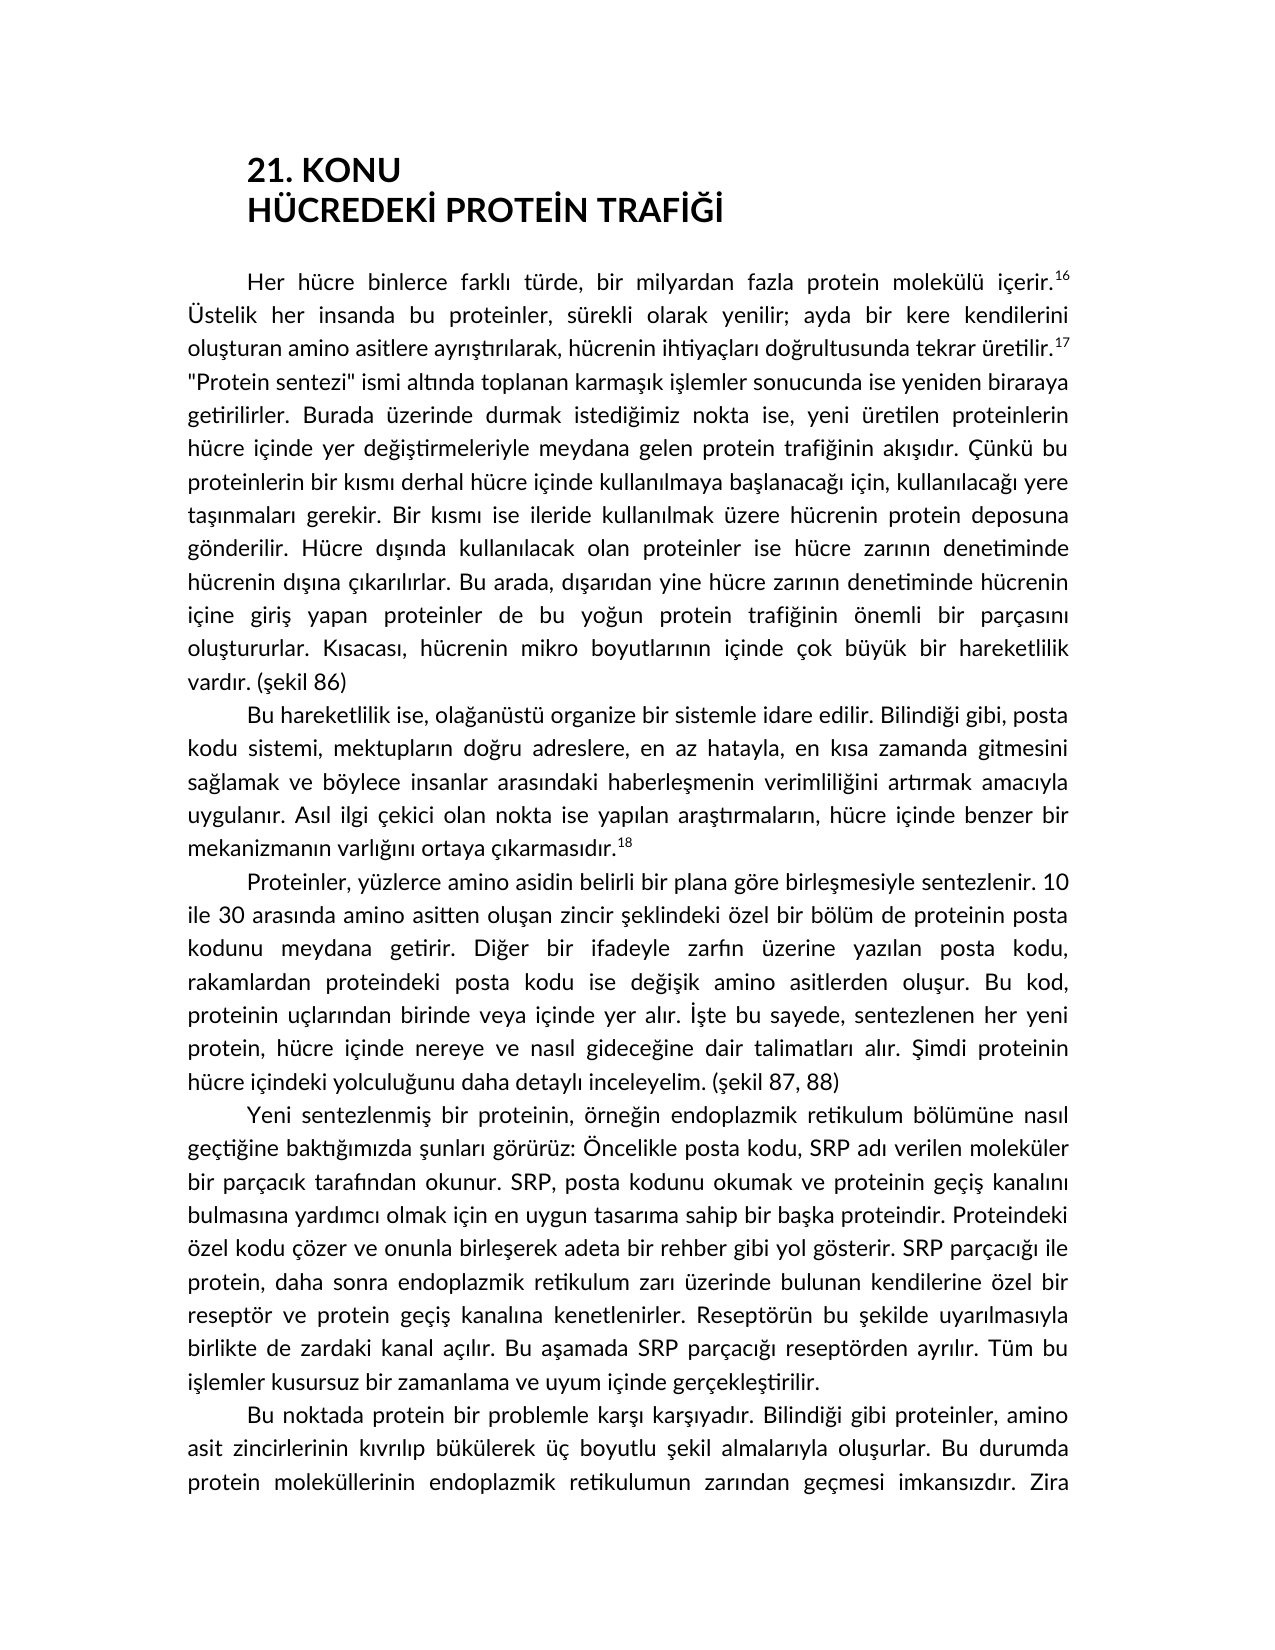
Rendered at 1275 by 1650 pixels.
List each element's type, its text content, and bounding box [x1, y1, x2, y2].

text 21. KONU [187, 150, 1070, 190]
text Proteinler, yüzlerce amino asidin belirli bir plana göre birleşmesiyle sentezlenir. 10 ile 30 arasında amino asitten oluşan zincir şeklindeki özel bir bölüm de proteinin posta kodunu meydana getirir. Diğer bir ifadeyle zarfın üzerine yazılan posta kodu, rakamlardan proteindeki posta kodu ise değişik amino asitlerden oluşur. Bu kod, proteinin uçlarından birinde veya içinde yer alır. İşte bu sayede, sentezlenen her yeni protein, hücre içinde nereye ve nasıl gideceğine dair talimatları alır. Şimdi proteinin hücre içindeki yolculuğunu daha detaylı inceleyelim. (şekil 87, 88) [187, 863, 1070, 1097]
text Yeni sentezlenmiş bir proteinin, örneğin endoplazmik retikulum bölümüne nasıl geçtiğine baktığımızda şunları görürüz: Öncelikle posta kodu, SRP adı verilen moleküler bir parçacık tarafından okunur. SRP, posta kodunu okumak ve proteinin geçiş kanalını bulmasına yardımcı olmak için en uygun tasarıma sahip bir başka proteindir. Proteindeki özel kodu çözer ve onunla birleşerek adeta bir rehber gibi yol gösterir. SRP parçacığı ile protein, daha sonra endoplazmik retikulum zarı üzerinde bulunan kendilerine özel bir reseptör ve protein geçiş kanalına kenetlenirler. Reseptörün bu şekilde uyarılmasıyla birlikte de zardaki kanal açılır. Bu aşamada SRP parçacığı reseptörden ayrılır. Tüm bu işlemler kusursuz bir zamanlama ve uyum içinde gerçekleştirilir. [187, 1097, 1070, 1397]
text Bu hareketlilik ise, olağanüstü organize bir sistemle idare edilir. Bilindiği gibi, posta kodu sistemi, mektupların doğru adreslere, en az hatayla, en kısa zamanda gitmesini sağlamak ve böylece insanlar arasındaki haberleşmenin verimliliğini artırmak amacıyla uygulanır. Asıl ilgi çekici olan nokta ise yapılan araştırmaların, hücre içinde benzer bir mekanizmanın varlığını ortaya çıkarmasıdır.18 [187, 697, 1070, 863]
text Bu noktada protein bir problemle karşı karşıyadır. Bilindiği gibi proteinler, amino asit zincirlerinin kıvrılıp bükülerek üç boyutlu şekil almalarıyla oluşurlar. Bu durumda protein moleküllerinin endoplazmik retikulumun zarından geçmesi imkansızdır. Zira [187, 1397, 1070, 1497]
text HÜCREDEKİ PROTEİN TRAFİĞİ [187, 190, 1070, 230]
text Her hücre binlerce farklı türde, bir milyardan fazla protein molekülü içerir.16 Üstelik her insanda bu proteinler, sürekli olarak yenilir; ayda bir kere kendilerini oluşturan amino asitlere ayrıştırılarak, hücrenin ihtiyaçları doğrultusunda tekrar üretilir.17 "Protein sentezi" ismi altında toplanan karmaşık işlemler sonucunda ise yeniden biraraya getirilirler. Burada üzerinde durmak istediğimiz nokta ise, yeni üretilen proteinlerin hücre içinde yer değiştirmeleriyle meydana gelen protein trafiğinin akışıdır. Çünkü bu proteinlerin bir kısmı derhal hücre içinde kullanılmaya başlanacağı için, kullanılacağı yere taşınmaları gerekir. Bir kısmı ise ileride kullanılmak üzere hücrenin protein deposuna gönderilir. Hücre dışında kullanılacak olan proteinler ise hücre zarının denetiminde hücrenin dışına çıkarılırlar. Bu arada, dışarıdan yine hücre zarının denetiminde hücrenin içine giriş yapan proteinler de bu yoğun protein trafiğinin önemli bir parçasını oluştururlar. Kısacası, hücrenin mikro boyutlarının içinde çok büyük bir hareketlilik vardır. (şekil 86) [187, 263, 1070, 697]
